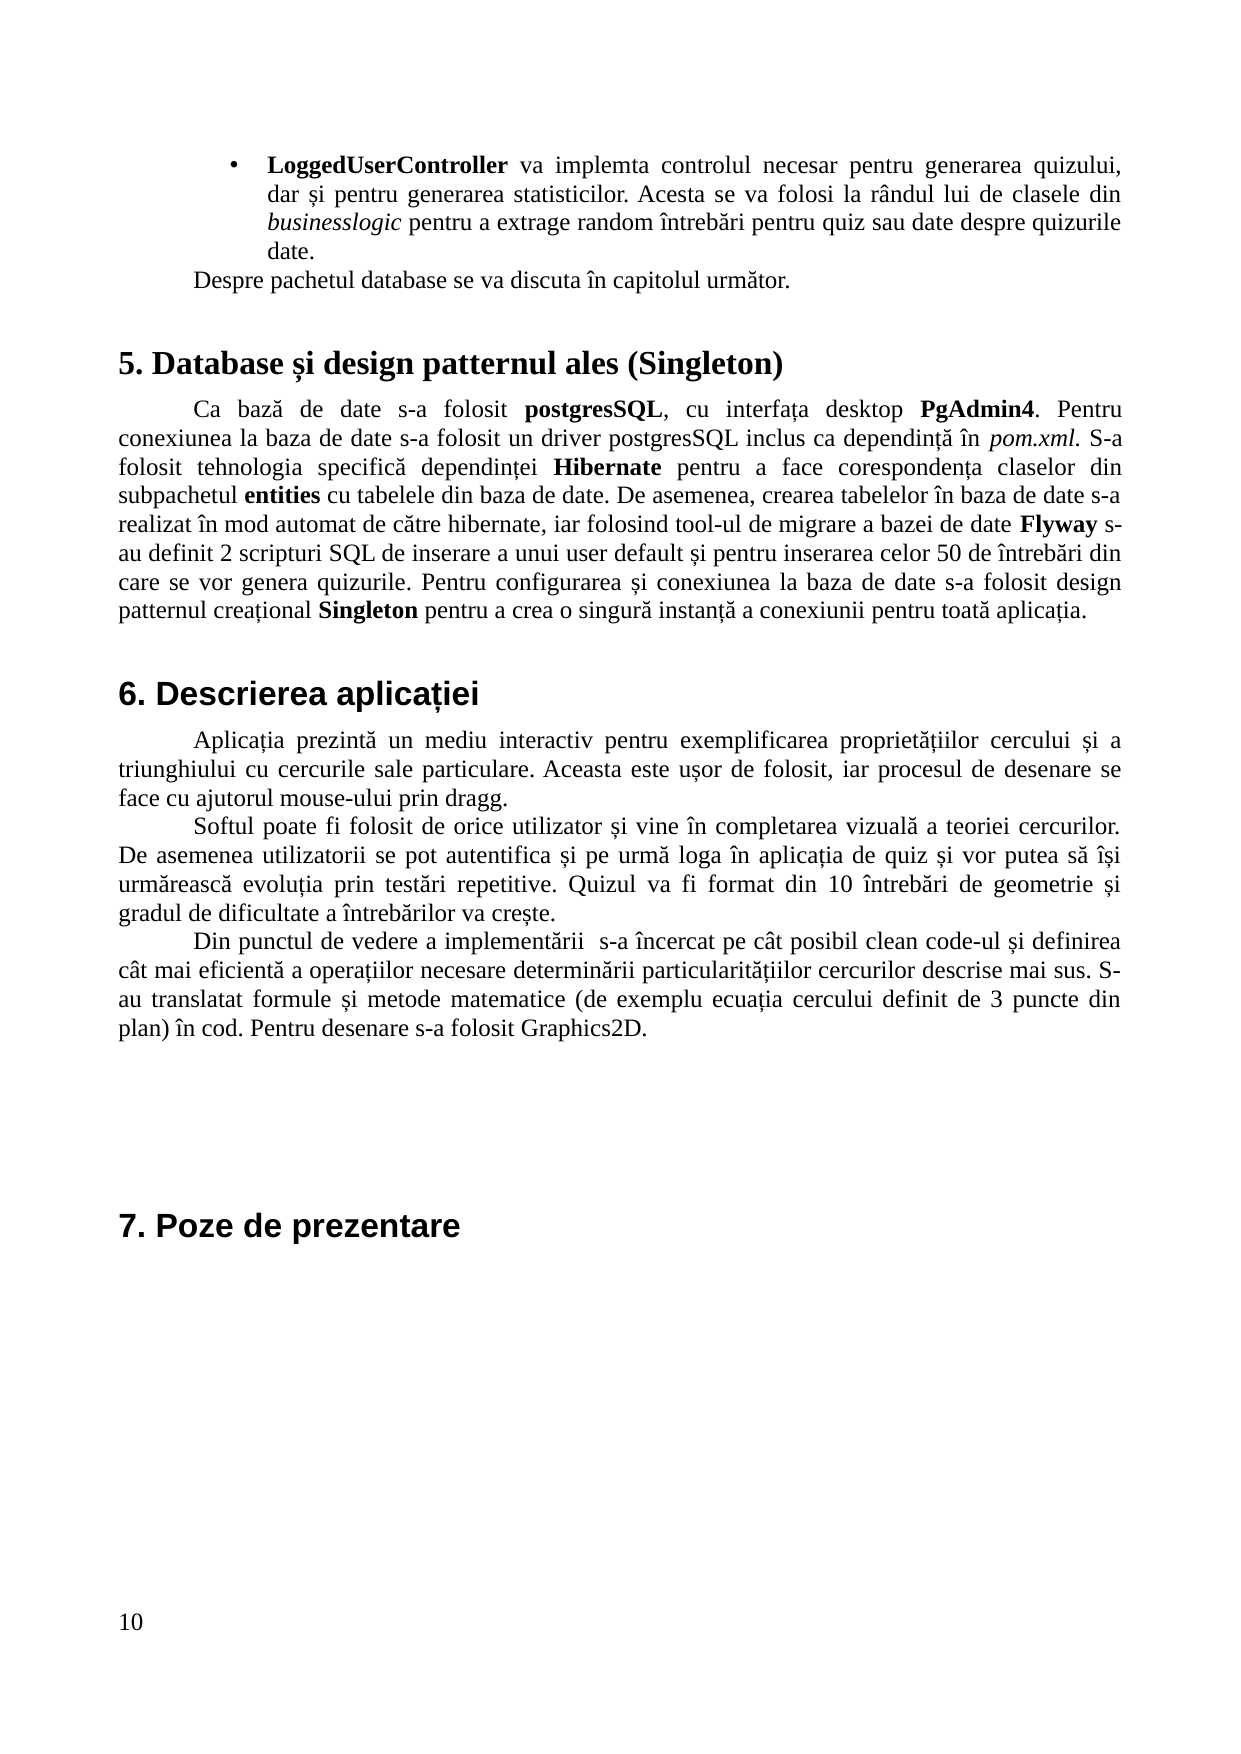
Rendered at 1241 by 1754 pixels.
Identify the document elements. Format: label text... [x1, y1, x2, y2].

subtitle 5. Database și design patternul ales (Singleton) [118, 343, 1122, 382]
subtitle 7. Poze de prezentare [118, 1206, 1122, 1245]
list LoggedUserController va implemta controlul necesar pentru generarea quizului, dar și pentru generarea statisticilor. Acesta se va folosi la rândul lui de clasele din businesslogic pentru a extrage random întrebări pentru quiz sau date despre quizurile date. [229, 150, 1122, 265]
text Aplicația prezintă un mediu interactiv pentru exemplificarea proprietățiilor cercului și a triunghiului cu cercurile sale particulare. Aceasta este ușor de folosit, iar procesul de desenare se face cu ajutorul mouse-ului prin dragg. [118, 725, 1122, 811]
subtitle 6. Descrierea aplicației [118, 674, 1122, 713]
text Ca bază de date s-a folosit postgresSQL, cu interfața desktop PgAdmin4. Pentru conexiunea la baza de date s-a folosit un driver postgresSQL inclus ca dependință în pom.xml. S-a folosit tehnologia specifică dependinței Hibernate pentru a face corespondența claselor din subpachetul entities cu tabelele din baza de date. De asemenea, crearea tabelelor în baza de date s-a realizat în mod automat de către hibernate, iar folosind tool-ul de migrare a bazei de date Flyway s-au definit 2 scripturi SQL de inserare a unui user default și pentru inserarea celor 50 de întrebări din care se vor genera quizurile. Pentru configurarea și conexiunea la baza de date s-a folosit design patternul creațional Singleton pentru a crea o singură instanță a conexiunii pentru toată aplicația. [118, 394, 1122, 624]
text Despre pachetul database se va discuta în capitolul următor. [118, 265, 1122, 294]
text Softul poate fi folosit de orice utilizator și vine în completarea vizuală a teoriei cercurilor. De asemenea utilizatorii se pot autentifica și pe urmă loga în aplicația de quiz și vor putea să își urmărească evoluția prin testări repetitive. Quizul va fi format din 10 întrebări de geometrie și gradul de dificultate a întrebărilor va crește. [118, 811, 1122, 926]
text Din punctul de vedere a implementării s-a încercat pe cât posibil clean code-ul și definirea cât mai eficientă a operațiilor necesare determinării particularitățiilor cercurilor descrise mai sus. S-au translatat formule și metode matematice (de exemplu ecuația cercului definit de 3 puncte din plan) în cod. Pentru desenare s-a folosit Graphics2D. [118, 926, 1122, 1041]
